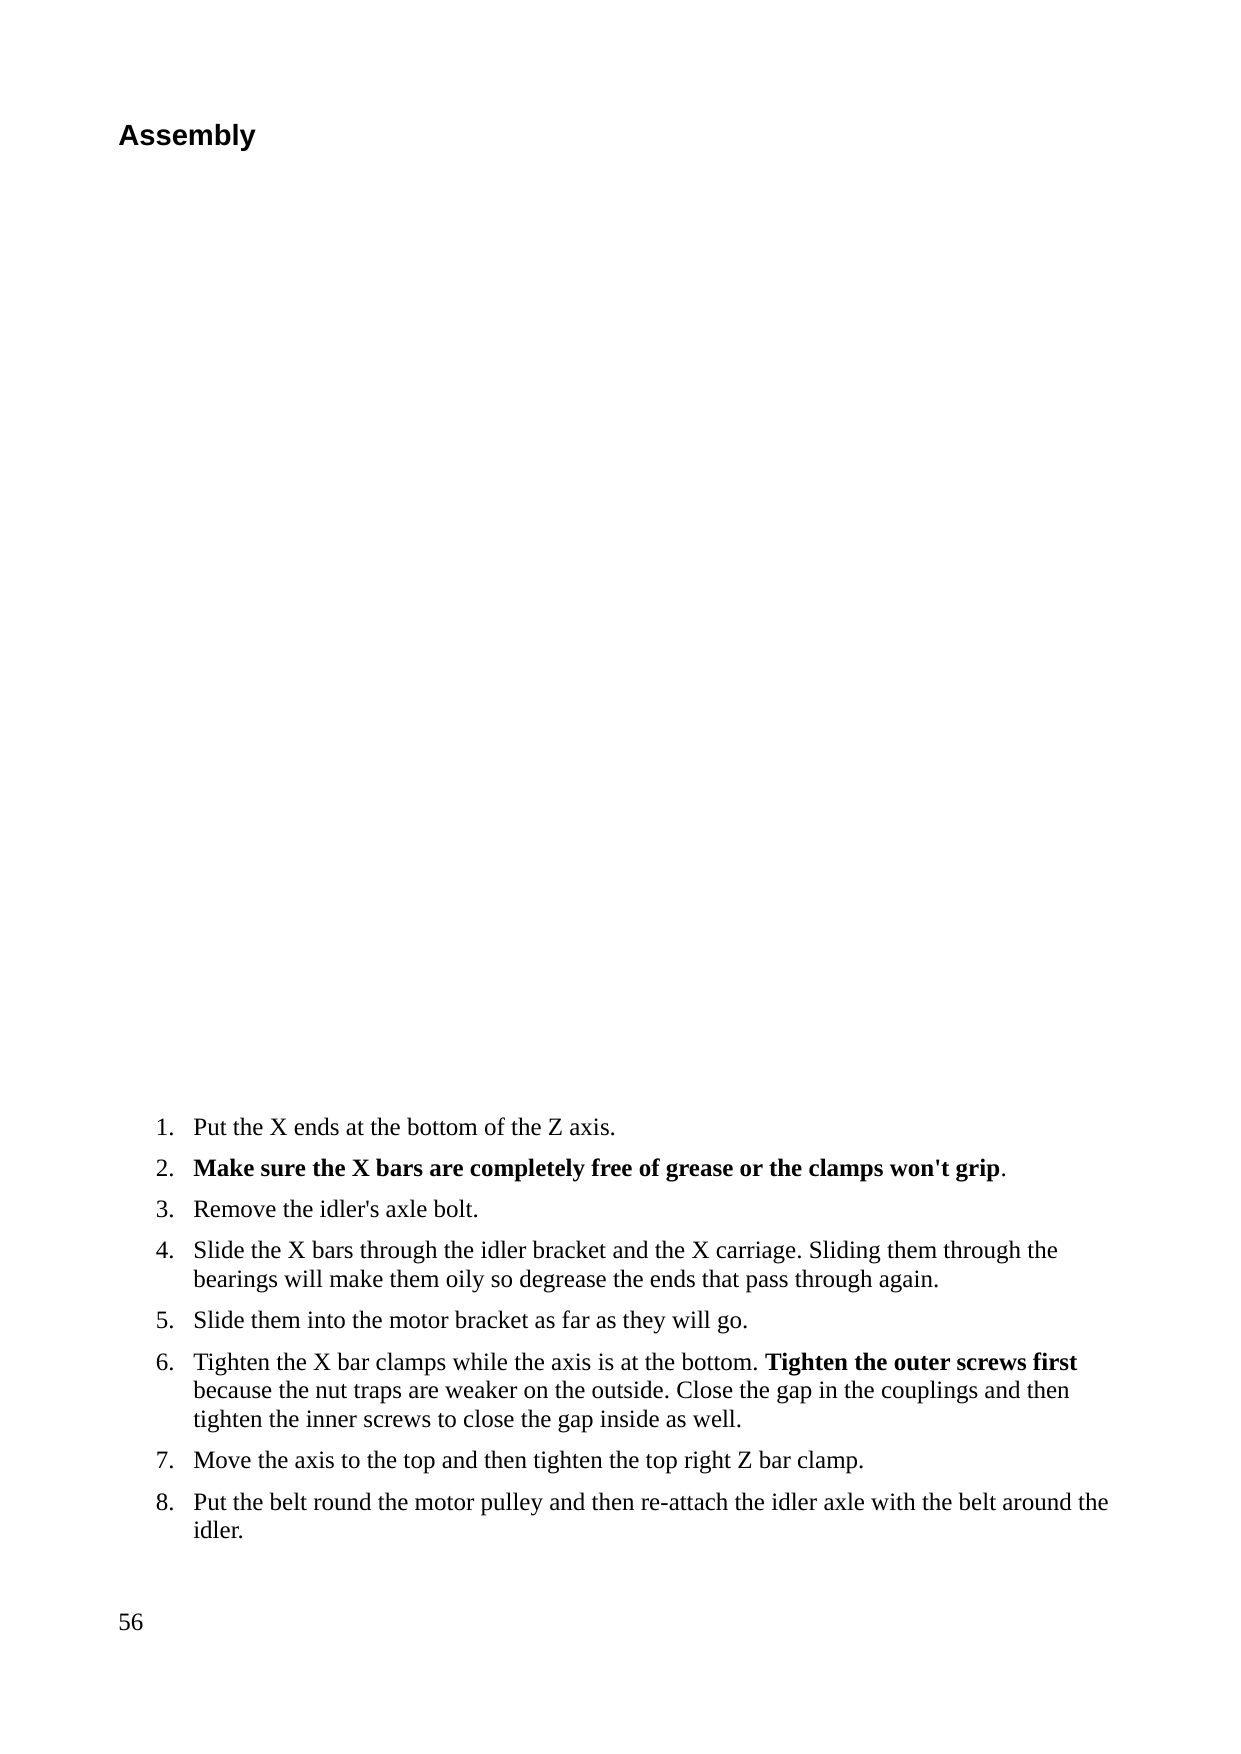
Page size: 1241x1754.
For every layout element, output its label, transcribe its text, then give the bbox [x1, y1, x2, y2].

list Tighten the X bar clamps while the axis is at the bottom. Tighten the outer screws first because the nut traps are weaker on the outside. Close the gap in the couplings and then tighten the inner screws to close the gap inside as well. [156, 1347, 1122, 1433]
list Move the axis to the top and then tighten the top right Z bar clamp. [156, 1446, 1122, 1474]
list Slide the X bars through the idler bracket and the X carriage. Sliding them through the bearings will make them oily so degrease the ends that pass through again. [156, 1236, 1122, 1293]
list Remove the idler's axle bolt. [156, 1194, 1122, 1223]
list Make sure the X bars are completely free of grease or the clamps won't grip. [156, 1153, 1122, 1182]
list Put the belt round the motor pulley and then re-attach the idler axle with the belt around the idler. [156, 1487, 1122, 1544]
subtitle Assembly [118, 118, 1122, 152]
list Slide them into the motor bracket as far as they will go. [156, 1306, 1122, 1334]
list Put the X ends at the bottom of the Z axis. [156, 1112, 1122, 1141]
